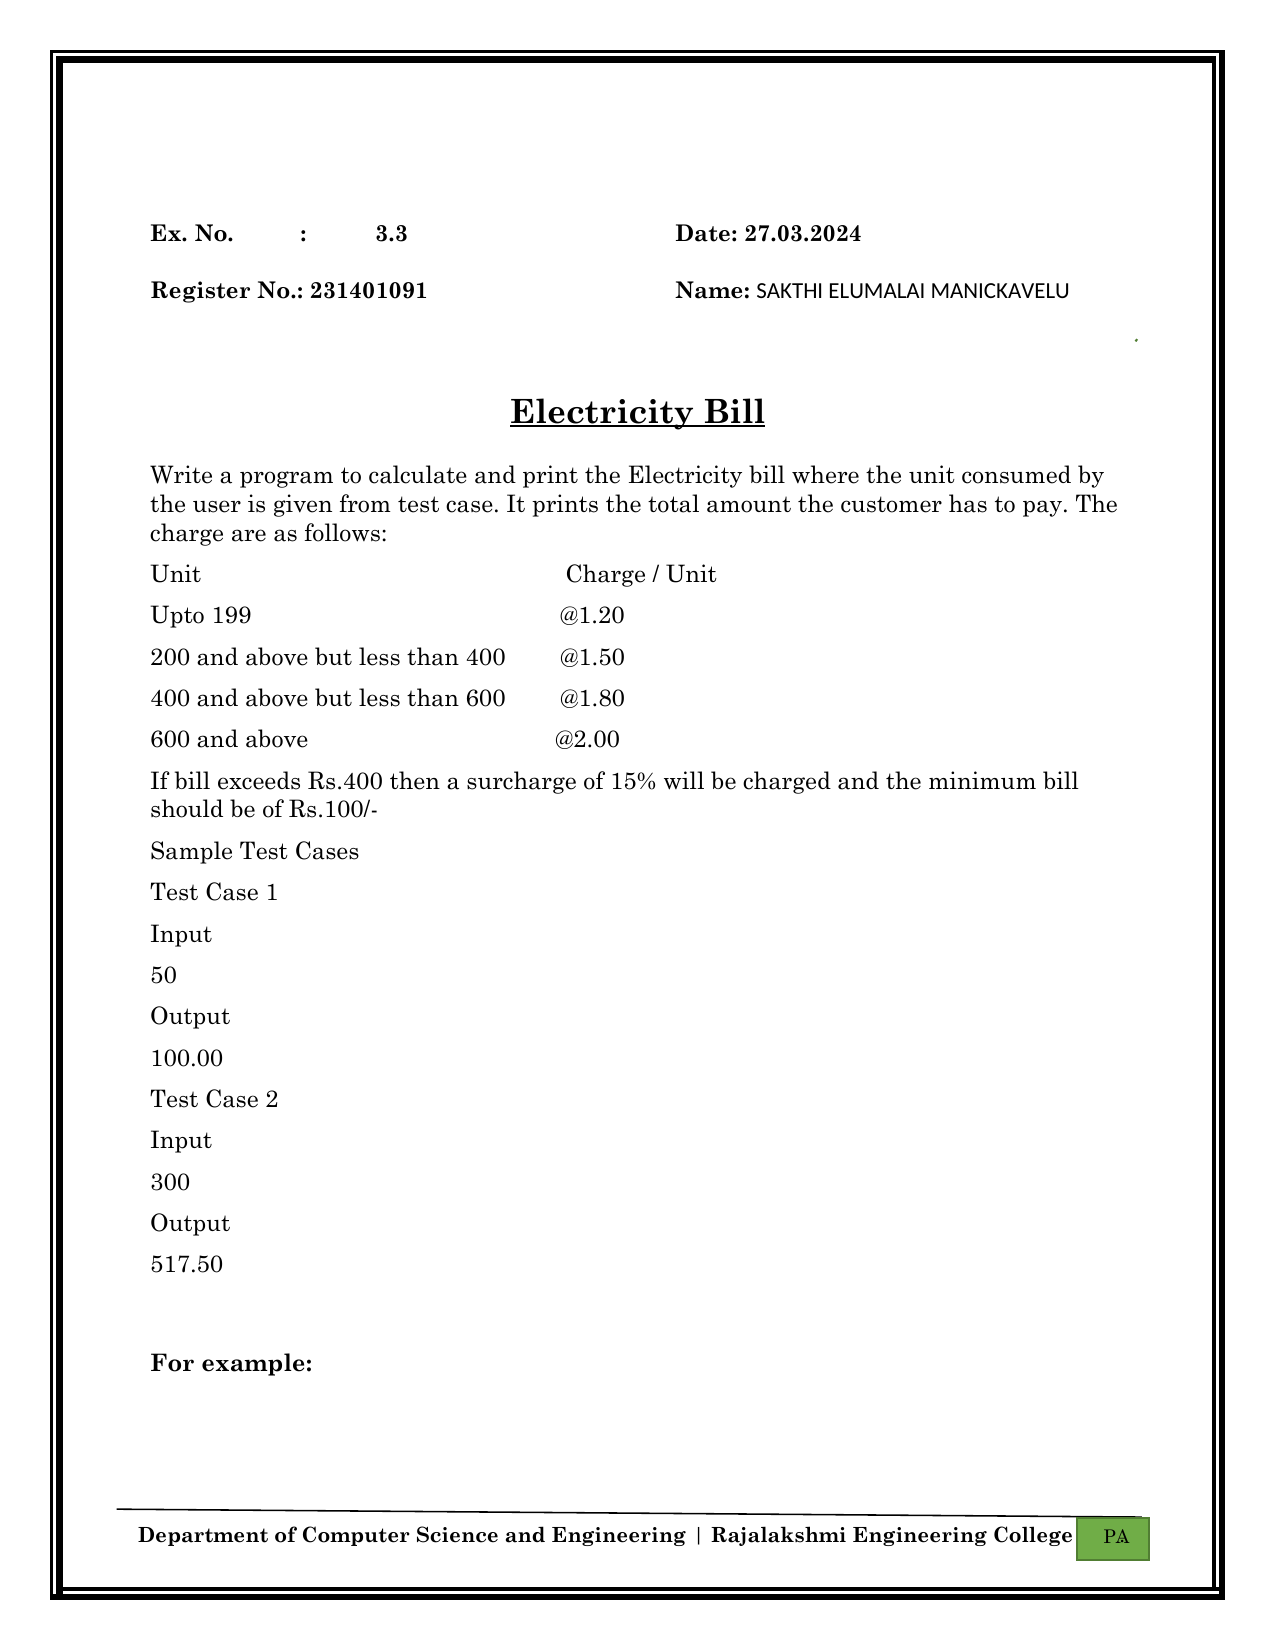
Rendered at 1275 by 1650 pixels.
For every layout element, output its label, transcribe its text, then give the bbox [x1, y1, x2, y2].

text Input [150, 1125, 1125, 1154]
text Sample Test Cases [150, 836, 1125, 864]
text Unit Charge / Unit [150, 559, 1125, 587]
text Upto 199 @1.20 [150, 600, 1125, 629]
text Electricity Bill [150, 390, 1125, 430]
text 100.00 [150, 1042, 1125, 1071]
text Input [150, 918, 1125, 947]
text 300 [150, 1166, 1125, 1195]
text Test Case 1 [150, 877, 1125, 906]
text For example: [150, 1348, 1125, 1377]
text 517.50 [150, 1249, 1125, 1278]
text Ex. No. : 3.3 Date: 27.03.2024 [150, 219, 1125, 247]
text 600 and above @2.00 [150, 724, 1125, 753]
text Output [150, 1001, 1125, 1030]
text Register No.: 231401091 Name: SAKTHI ELUMALAI MANICKAVELU [150, 276, 1125, 304]
text Test Case 2 [150, 1084, 1125, 1113]
text Output [150, 1208, 1125, 1237]
text If bill exceeds Rs.400 then a surcharge of 15% will be charged and the minimum bill should be of Rs.100/- [150, 765, 1125, 823]
text Write a program to calculate and print the Electricity bill where the unit consumed by the user is given from test case. It prints the total amount the customer has to pay. The charge are as follows: [150, 459, 1125, 546]
text 400 and above but less than 600 @1.80 [150, 683, 1125, 712]
text 200 and above but less than 400 @1.50 [150, 641, 1125, 670]
text 50 [150, 960, 1125, 988]
